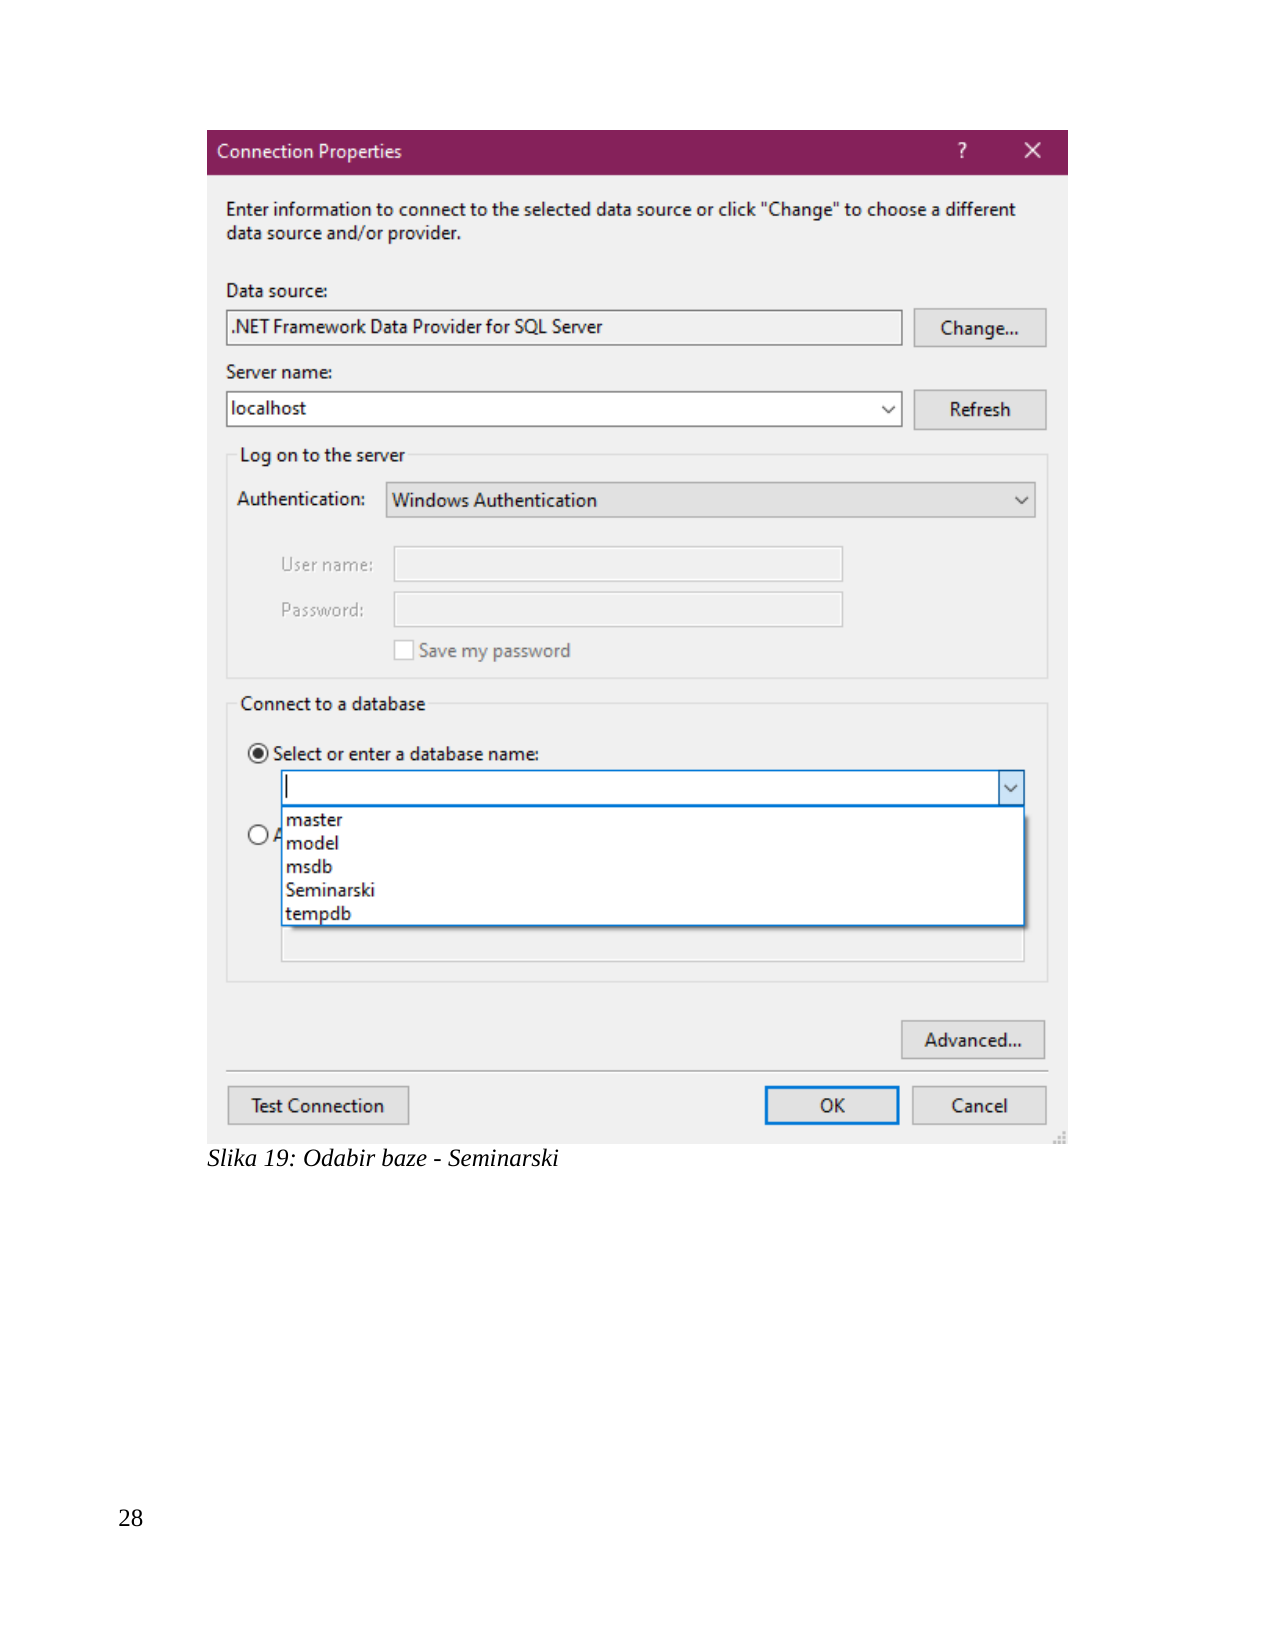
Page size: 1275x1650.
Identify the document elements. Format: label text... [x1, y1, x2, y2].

picture [207, 130, 1068, 1144]
text Slika 19: Odabir baze - Seminarski [207, 1144, 1068, 1172]
